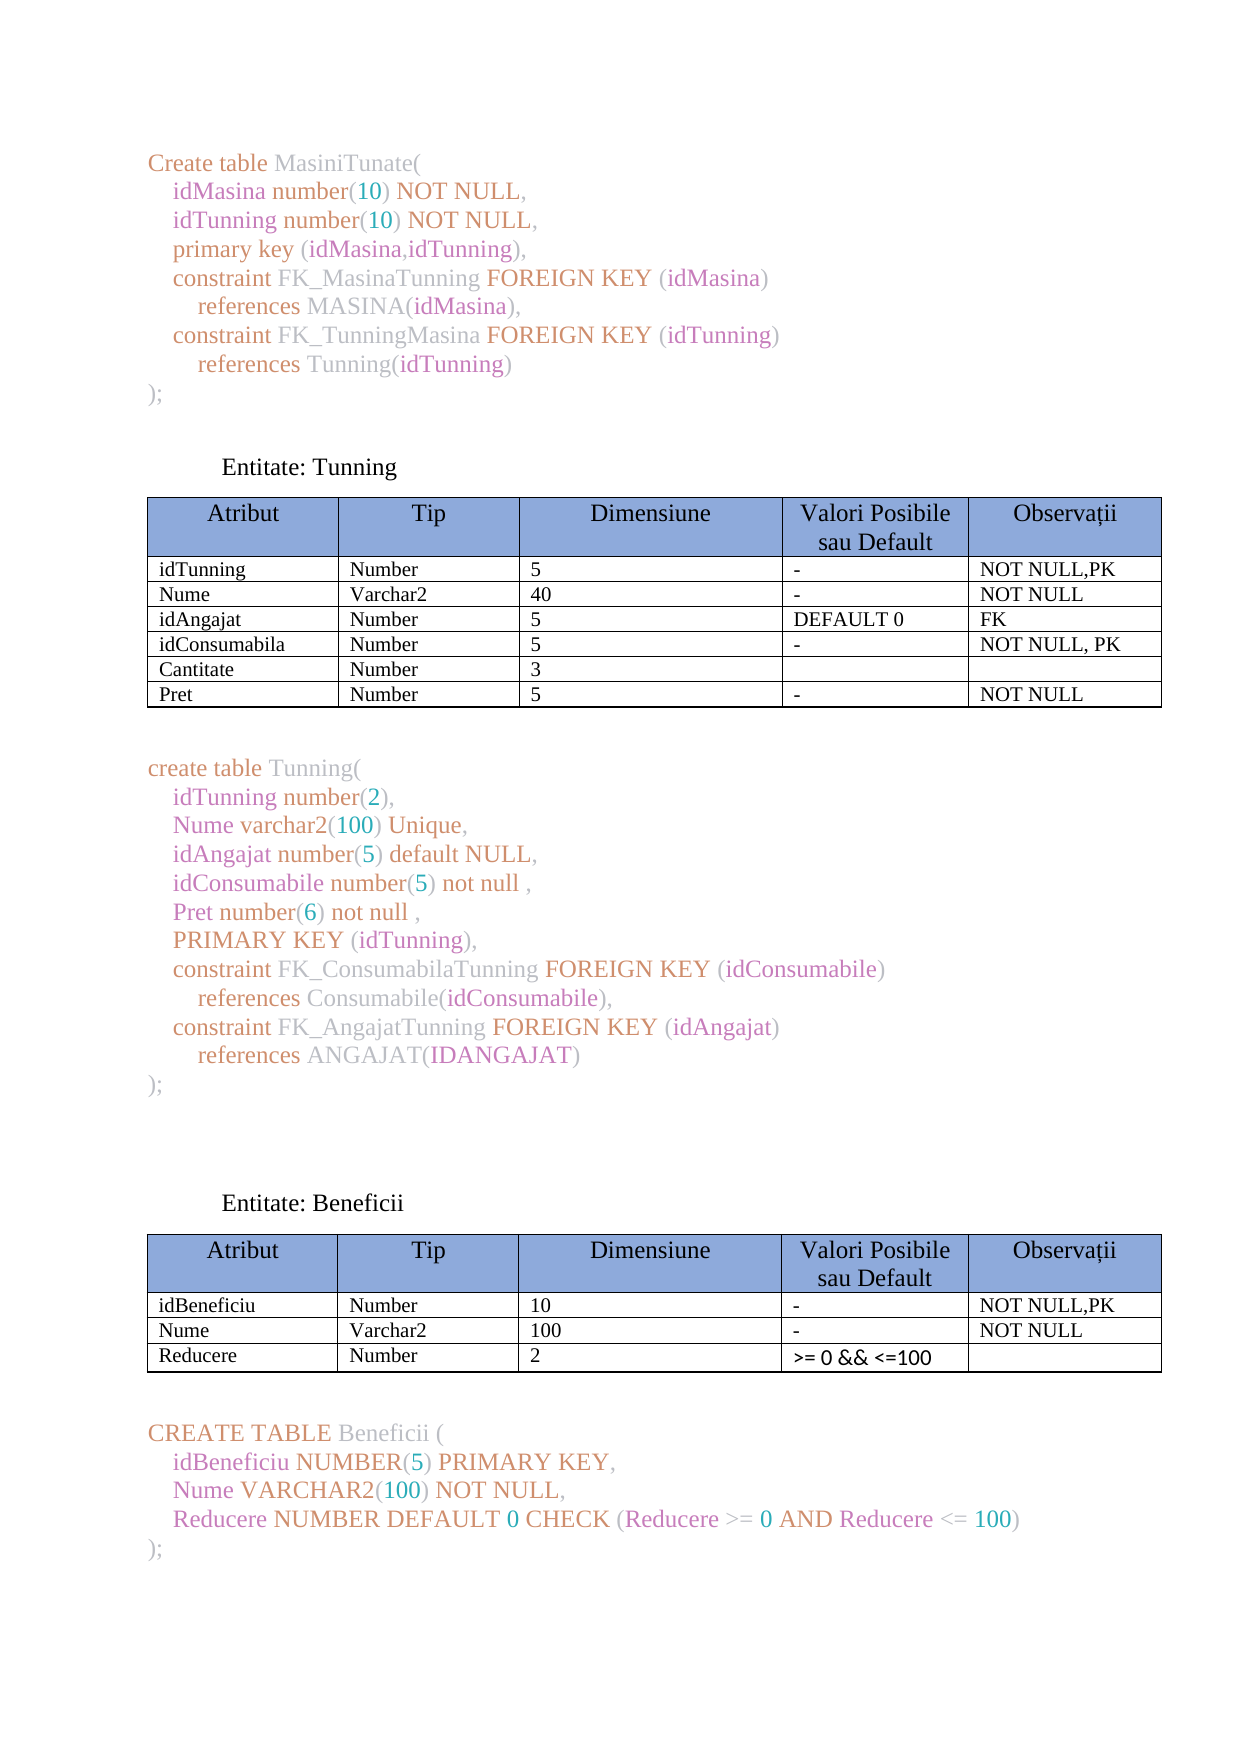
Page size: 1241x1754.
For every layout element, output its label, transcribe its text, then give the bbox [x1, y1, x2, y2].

text Create table MasiniTunate( idMasina number(10) NOT NULL, idTunning number(10) NOT NULL, primary key (idMasina,idTunning), constraint FK_MasinaTunning FOREIGN KEY (idMasina) references MASINA(idMasina), constraint FK_TunningMasina FOREIGN KEY (idTunning) references Tunning(idTunning) ); [148, 148, 1093, 406]
table_cell NOT NULL [969, 582, 1161, 606]
text CREATE TABLE Beneficii ( idBeneficiu NUMBER(5) PRIMARY KEY, Nume VARCHAR2(100) NOT NULL, Reducere NUMBER DEFAULT 0 CHECK (Reducere >= 0 AND Reducere <= 100) ); [148, 1418, 1093, 1562]
table_header Tip [339, 498, 519, 556]
table_cell [783, 657, 968, 681]
table_cell - [782, 1293, 968, 1317]
table_cell - [783, 557, 968, 581]
table_cell NOT NULL,PK [969, 557, 1161, 581]
text Entitate: Tunning [148, 452, 1093, 481]
table_cell Reducere [148, 1344, 337, 1371]
table_cell idConsumabila [148, 632, 338, 656]
table_header Observații [969, 1235, 1161, 1292]
table_cell idAngajat [148, 607, 338, 631]
table_cell 5 [520, 632, 782, 656]
table_cell NOT NULL [969, 682, 1161, 706]
table_cell Number [338, 1344, 518, 1371]
table_cell [969, 1344, 1161, 1371]
table_cell idBeneficiu [148, 1293, 337, 1317]
table_cell 5 [520, 557, 782, 581]
table_cell 100 [519, 1318, 781, 1342]
table_cell - [782, 1318, 968, 1342]
text Entitate: Beneficii [148, 1188, 1093, 1217]
table_cell [969, 657, 1161, 681]
table_cell NOT NULL [969, 1318, 1161, 1342]
table_header Dimensiune [520, 498, 782, 556]
table_header Valori Posibile sau Default [782, 1235, 968, 1292]
table_cell Nume [148, 1318, 337, 1342]
table_cell Nume [148, 582, 338, 606]
table_header Dimensiune [519, 1235, 781, 1292]
table_header Atribut [148, 498, 338, 556]
table_header Tip [338, 1235, 518, 1292]
table_cell 5 [520, 682, 782, 706]
table_cell Number [339, 682, 519, 706]
table_cell Number [339, 557, 519, 581]
table_header Observații [969, 498, 1161, 556]
table_cell - [783, 632, 968, 656]
table_cell Number [339, 657, 519, 681]
table_cell 5 [520, 607, 782, 631]
table_cell - [783, 582, 968, 606]
table_cell DEFAULT 0 [783, 607, 968, 631]
table_cell Cantitate [148, 657, 338, 681]
table_cell 2 [519, 1344, 781, 1371]
table_cell 3 [520, 657, 782, 681]
table_cell Number [339, 607, 519, 631]
text create table Tunning( idTunning number(2), Nume varchar2(100) Unique, idAngajat number(5) default NULL, idConsumabile number(5) not null , Pret number(6) not null , PRIMARY KEY (idTunning), constraint FK_ConsumabilaTunning FOREIGN KEY (idConsumabile) references Consumabile(idConsumabile), constraint FK_AngajatTunning FOREIGN KEY (idAngajat) references ANGAJAT(IDANGAJAT) ); [148, 753, 1093, 1098]
table_cell idTunning [148, 557, 338, 581]
table_cell NOT NULL,PK [969, 1293, 1161, 1317]
table_cell Number [338, 1293, 518, 1317]
table_cell Varchar2 [339, 582, 519, 606]
table_cell 40 [520, 582, 782, 606]
table_cell - [783, 682, 968, 706]
table_cell 10 [519, 1293, 781, 1317]
table_cell FK [969, 607, 1161, 631]
table_cell Pret [148, 682, 338, 706]
table_cell >= 0 && <=100 [782, 1344, 968, 1371]
table_header Atribut [148, 1235, 337, 1292]
table_cell Number [339, 632, 519, 656]
table_cell NOT NULL, PK [969, 632, 1161, 656]
table_header Valori Posibile sau Default [783, 498, 968, 556]
table_cell Varchar2 [338, 1318, 518, 1342]
